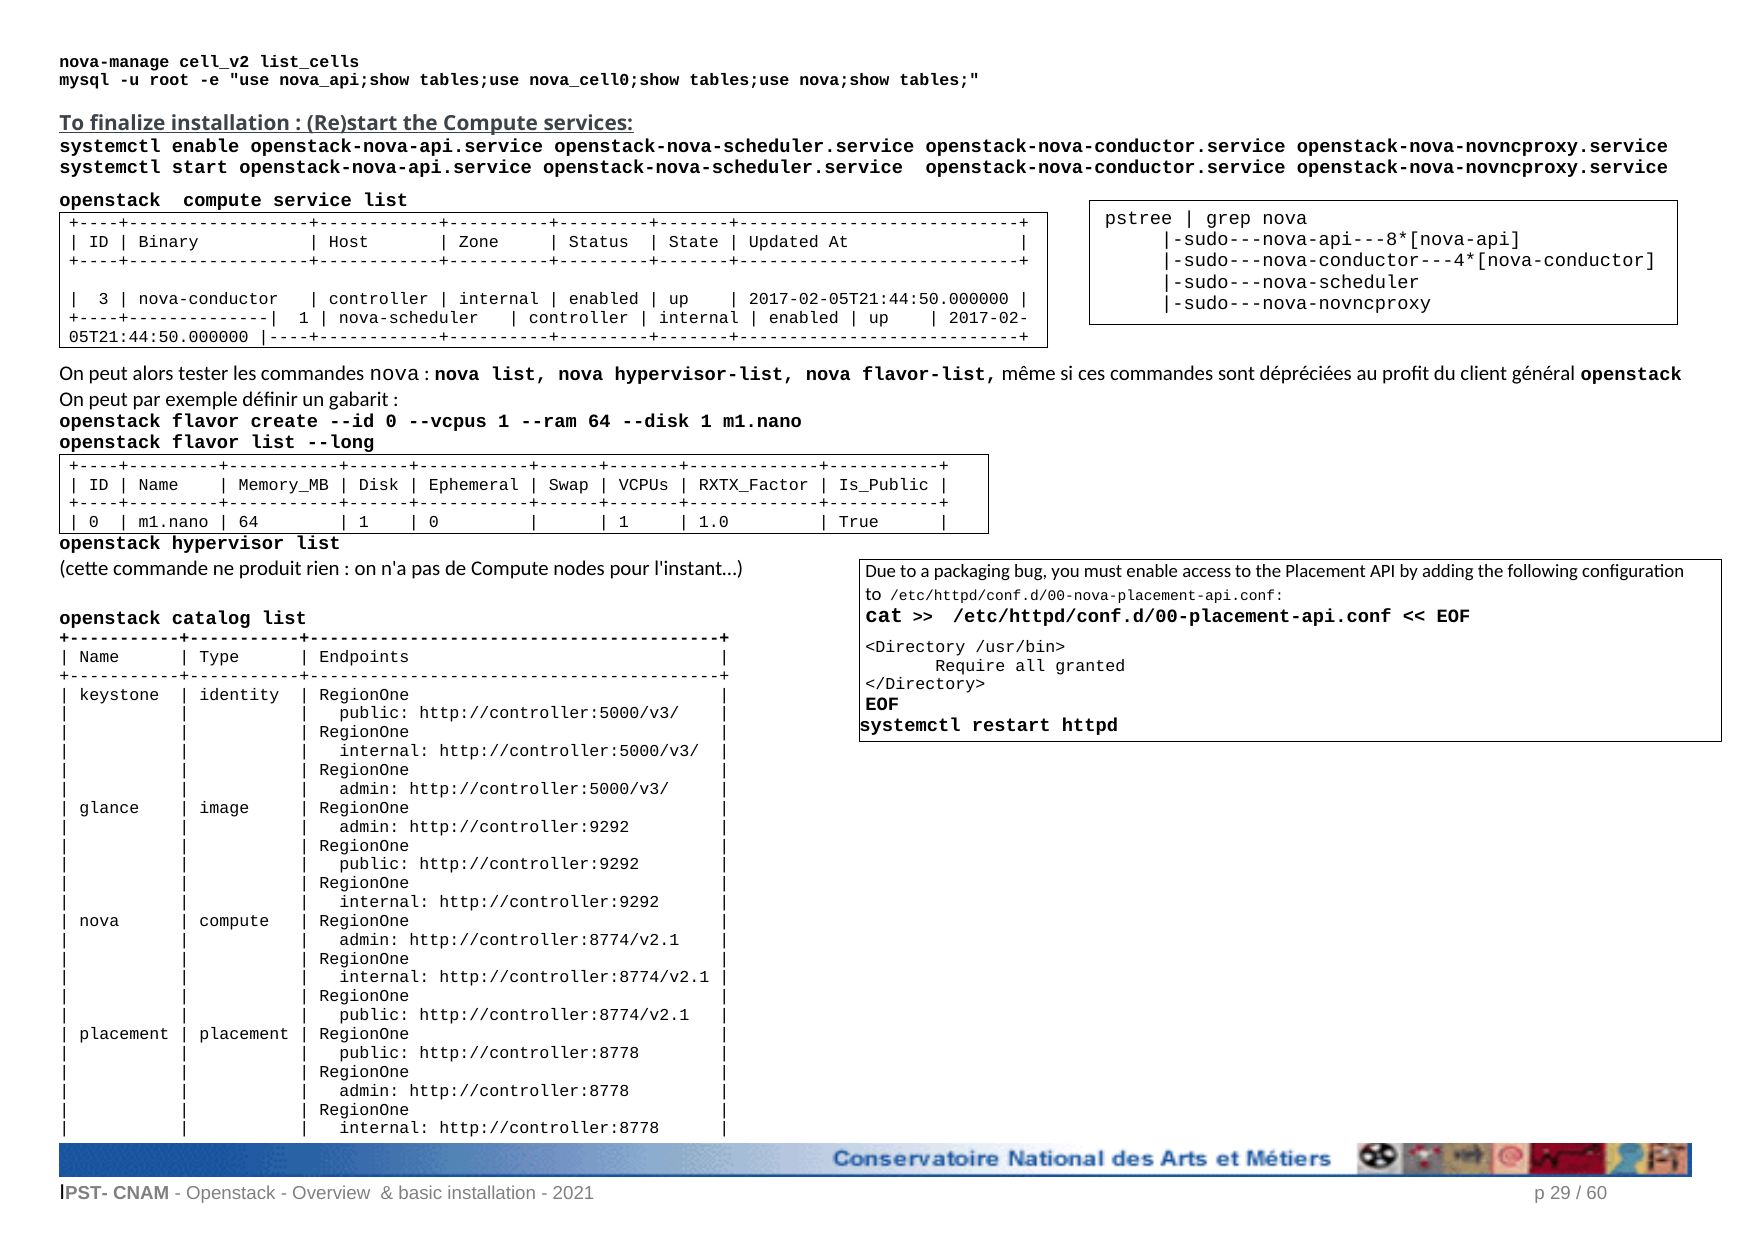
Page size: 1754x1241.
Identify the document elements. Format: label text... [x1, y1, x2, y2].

text | | | internal: http://controller:8778 | [59, 1120, 1695, 1139]
text | | | admin: http://controller:5000/v3/ | [59, 781, 1695, 799]
text openstack hypervisor list [59, 534, 1695, 555]
text On peut par exemple définir un gabarit : [59, 386, 1695, 412]
text +----+------------------+------------+----------+---------+-------+----------------------------+ [60, 249, 1047, 272]
text | | | admin: http://controller:8778 | [59, 1082, 1695, 1101]
text | | | RegionOne | [59, 950, 1695, 969]
text | | | RegionOne | [59, 1101, 1695, 1120]
text openstack compute service list [59, 191, 1695, 325]
text |-sudo---nova-novncproxy [1104, 294, 1662, 315]
text +----+---------+-----------+------+-----------+------+-------+-------------+-----------+ [60, 492, 988, 511]
text | | | public: http://controller:5000/v3/ | [59, 705, 859, 724]
text | | | public: http://controller:8774/v2.1 | [59, 1007, 1695, 1026]
text openstack flavor list --long [59, 433, 1695, 454]
text +----+---------+-----------+------+-----------+------+-------+-------------+-----------+ [60, 455, 988, 473]
text | | | internal: http://controller:8774/v2.1 | [59, 969, 1695, 988]
text systemctl start openstack-nova-api.service openstack-nova-scheduler.service openstack-nova-conductor.service openstack-nova-novncproxy.service [59, 158, 1695, 179]
text | | | RegionOne | [59, 875, 1695, 894]
text | | | RegionOne | [59, 762, 1695, 781]
text nova-manage cell_v2 list_cells [59, 53, 1695, 72]
text | | | public: http://controller:8778 | [59, 1044, 1695, 1063]
text | | | RegionOne | [59, 1063, 1695, 1082]
text | | | admin: http://controller:9292 | [59, 818, 1695, 837]
text pstree | grep nova [1104, 209, 1662, 230]
text | | | RegionOne | [59, 724, 1695, 743]
text | 3 | nova-conductor | controller | internal | enabled | up | 2017-02-05T21:44:50.000000 | [60, 287, 1047, 306]
text mysql -u root -e "use nova_api;show tables;use nova_cell0;show tables;use nova;show tables;" [59, 72, 1695, 91]
text | keystone | identity | RegionOne | [59, 686, 859, 705]
text | | | public: http://controller:9292 | [59, 856, 1695, 875]
text +----+------------------+------------+----------+---------+-------+----------------------------+ [60, 213, 1047, 231]
text |-sudo---nova-scheduler [1104, 272, 1662, 294]
text | nova | compute | RegionOne | [59, 912, 1695, 931]
text On peut alors tester les commandes nova : nova list, nova hypervisor-list, nova flavor-list, même si ces commandes sont dépréciées au profit du client général openstack [59, 360, 1695, 386]
text | | | internal: http://controller:5000/v3/ | [59, 743, 1695, 762]
text | ID | Name | Memory_MB | Disk | Ephemeral | Swap | VCPUs | RXTX_Factor | Is_Public | [60, 473, 988, 492]
text (cette commande ne produit rien : on n'a pas de Compute nodes pour l'instant…) [59, 555, 1695, 580]
text | 0 | m1.nano | 64 | 1 | 0 | | 1 | 1.0 | True | [60, 511, 988, 533]
text +----+--------------| 1 | nova-scheduler | controller | internal | enabled | up | 2017-02-05T21:44:50.000000 |----+------------+----------+---------+-------+----------------------------+ [60, 306, 1047, 347]
text +-----------+-----------+-----------------------------------------+ [59, 630, 859, 648]
text systemctl enable openstack-nova-api.service openstack-nova-scheduler.service openstack-nova-conductor.service openstack-nova-novncproxy.service [59, 136, 1695, 158]
text | | | admin: http://controller:8774/v2.1 | [59, 931, 1695, 950]
text openstack catalog list [59, 608, 859, 630]
text | glance | image | RegionOne | [59, 799, 1695, 818]
text | | | internal: http://controller:9292 | [59, 894, 1695, 912]
text | | | RegionOne | [59, 988, 1695, 1007]
text | Name | Type | Endpoints | [59, 648, 859, 667]
text | | | RegionOne | [59, 837, 1695, 856]
text | placement | placement | RegionOne | [59, 1026, 1695, 1044]
text | ID | Binary | Host | Zone | Status | State | Updated At | [60, 231, 1047, 249]
text To finalize installation : (Re)start the Compute services: [59, 108, 1695, 136]
text openstack flavor create --id 0 --vcpus 1 --ram 64 --disk 1 m1.nano [59, 412, 1695, 433]
text |-sudo---nova-conductor---4*[nova-conductor] [1104, 251, 1662, 272]
text +-----------+-----------+-----------------------------------------+ [59, 667, 859, 686]
text |-sudo---nova-api---8*[nova-api] [1104, 230, 1662, 251]
